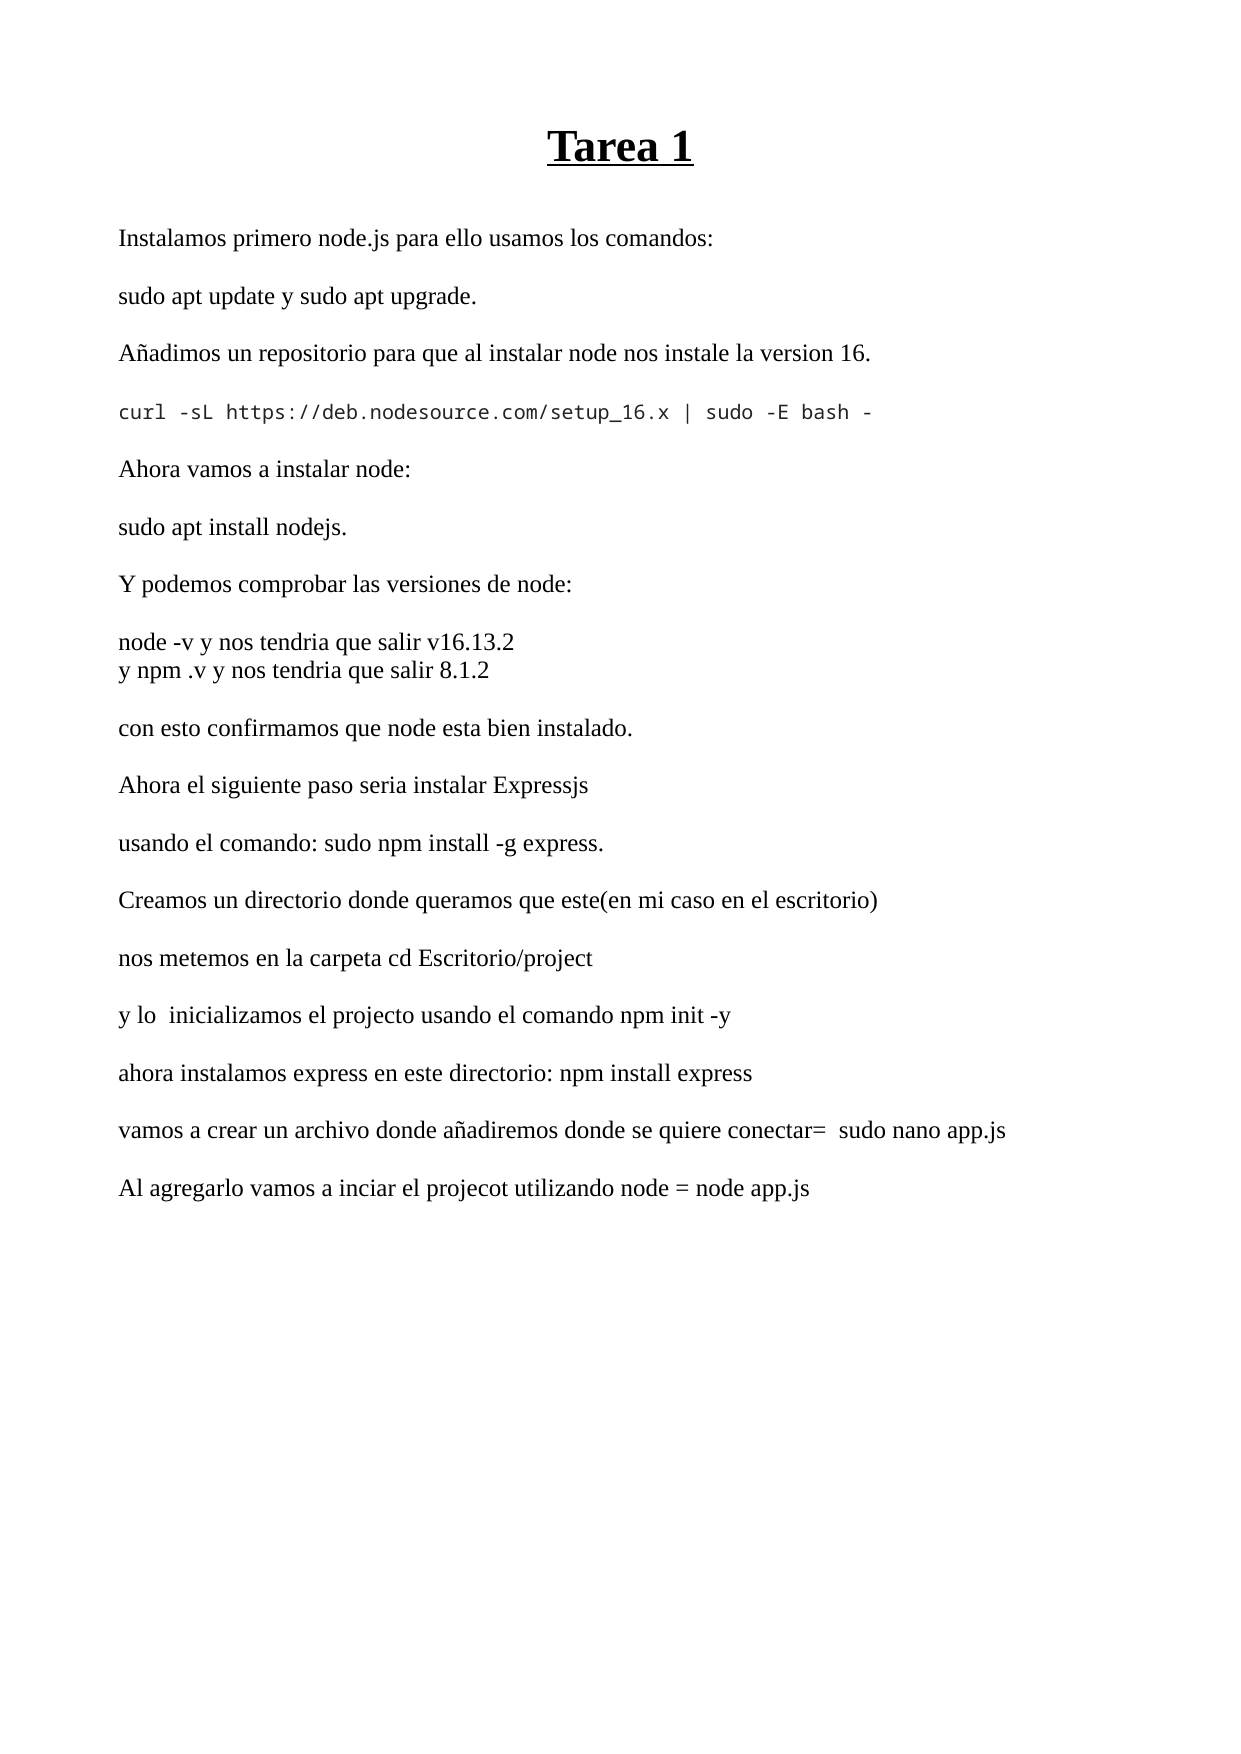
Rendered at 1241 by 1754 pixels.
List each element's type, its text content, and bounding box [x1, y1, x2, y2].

text Al agregarlo vamos a inciar el projecot utilizando node = node app.js [118, 1173, 1122, 1202]
text Instalamos primero node.js para ello usamos los comandos: [118, 223, 1122, 252]
text sudo apt update y sudo apt upgrade. [118, 281, 1122, 310]
text vamos a crear un archivo donde añadiremos donde se quiere conectar= sudo nano app.js [118, 1115, 1122, 1144]
text Tarea 1 [118, 118, 1122, 171]
text curl -sL https://deb.nodesource.com/setup_16.x | sudo -E bash - [118, 396, 1122, 425]
text con esto confirmamos que node esta bien instalado. [118, 713, 1122, 742]
text usando el comando: sudo npm install -g express. [118, 828, 1122, 857]
text y npm .v y nos tendria que salir 8.1.2 [118, 655, 1122, 684]
text y lo inicializamos el projecto usando el comando npm init -y [118, 1000, 1122, 1029]
text Ahora vamos a instalar node: [118, 454, 1122, 483]
text ahora instalamos express en este directorio: npm install express [118, 1058, 1122, 1087]
text Añadimos un repositorio para que al instalar node nos instale la version 16. [118, 338, 1122, 367]
text Creamos un directorio donde queramos que este(en mi caso en el escritorio) [118, 885, 1122, 914]
text sudo apt install nodejs. [118, 512, 1122, 540]
text Ahora el siguiente paso seria instalar Expressjs [118, 770, 1122, 799]
text nos metemos en la carpeta cd Escritorio/project [118, 943, 1122, 972]
text Y podemos comprobar las versiones de node: [118, 569, 1122, 598]
text node -v y nos tendria que salir v16.13.2 [118, 627, 1122, 655]
